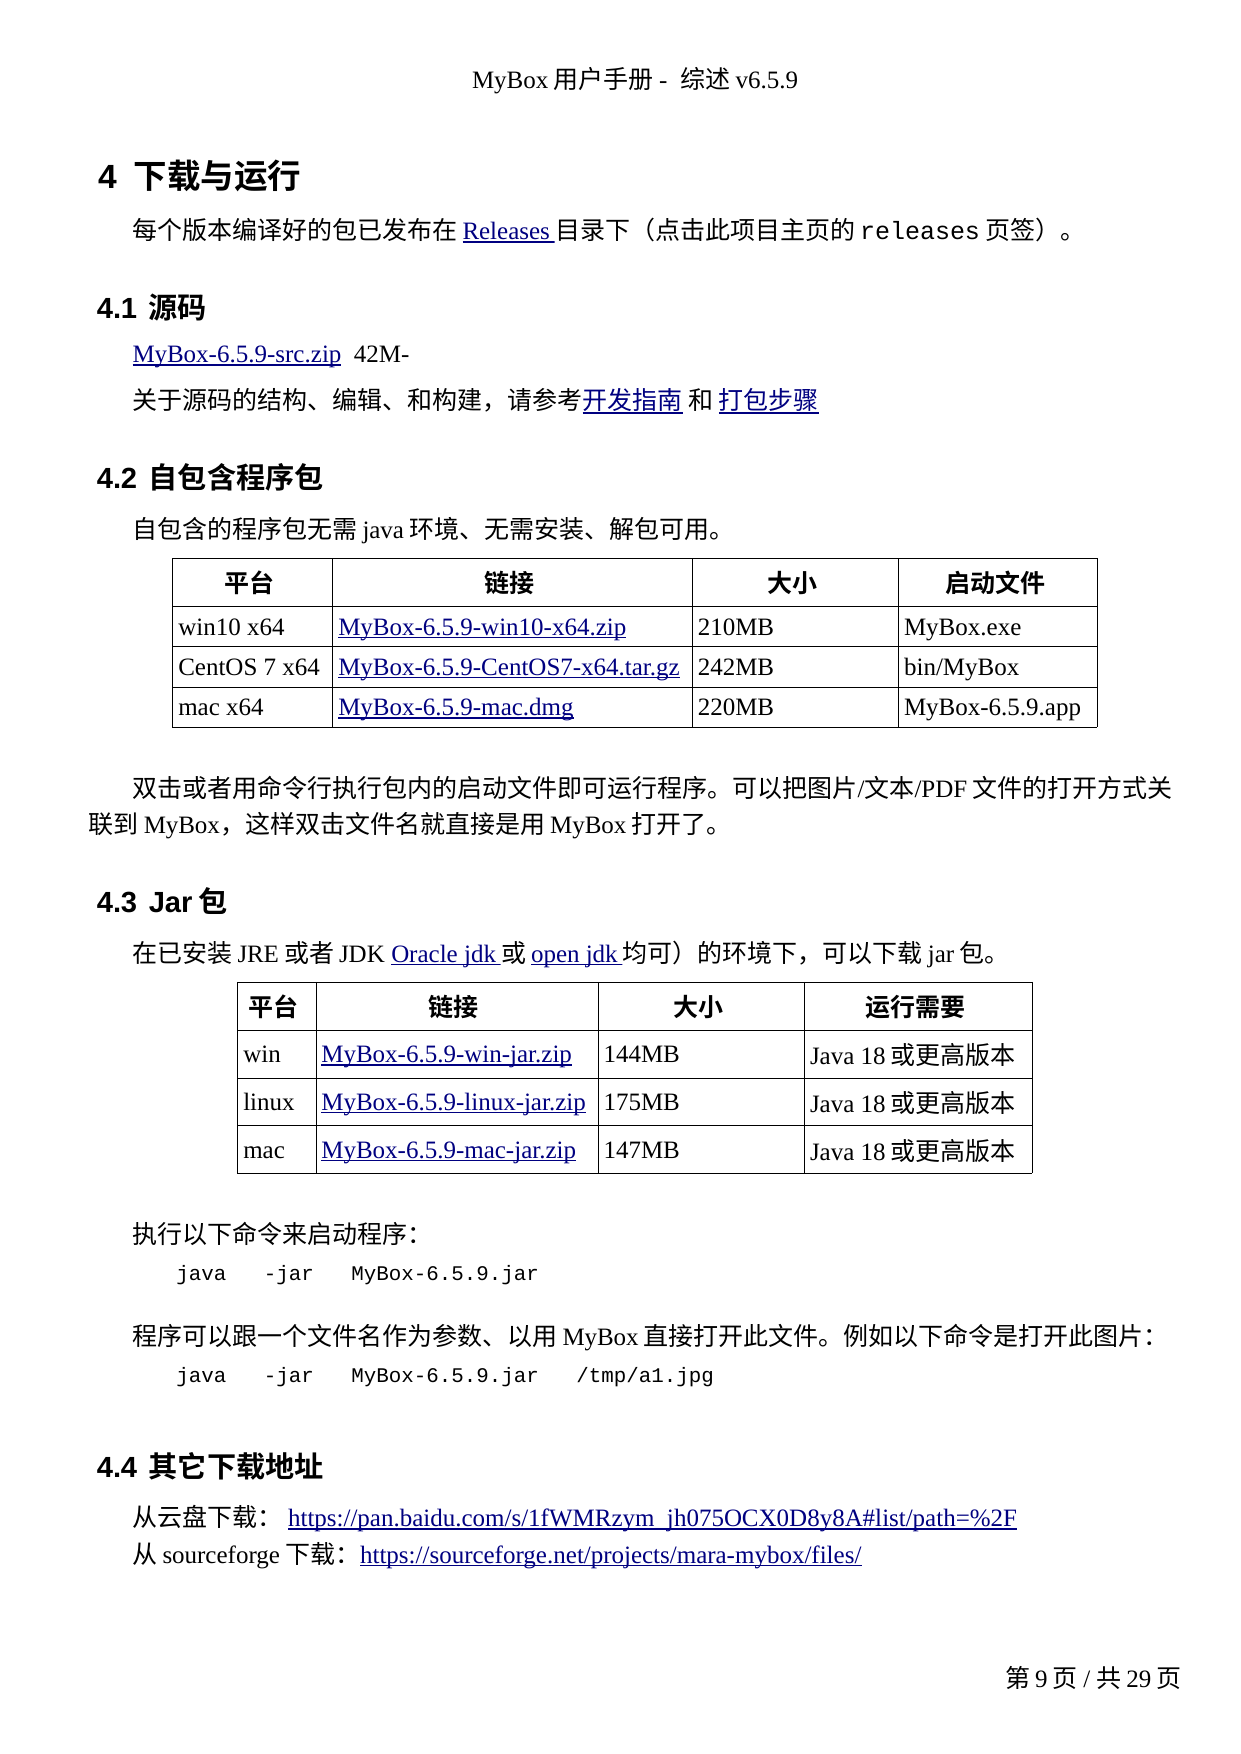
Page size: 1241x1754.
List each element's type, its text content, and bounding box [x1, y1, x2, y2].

table_header 运行需要 [805, 983, 1032, 1029]
subtitle 其它下载地址 [88, 1443, 1181, 1485]
table_cell 220MB [693, 688, 898, 727]
table_cell mac x64 [173, 688, 332, 727]
table_cell MyBox-6.5.9-CentOS7-x64.tar.gz [333, 647, 692, 687]
table_cell MyBox-6.5.9-mac.dmg [333, 688, 692, 727]
table_cell 147MB [599, 1126, 804, 1173]
text 从云盘下载： https://pan.baidu.com/s/1fWMRzym_jh075OCX0D8y8A#list/path=%2F 从sourceforge下载：https://sourceforge.net/projects/mara-mybox/files/ [88, 1498, 1181, 1570]
table_header 平台 [238, 983, 316, 1029]
table_cell CentOS 7 x64 [173, 647, 332, 687]
table_cell 144MB [599, 1031, 804, 1077]
table_header 平台 [173, 559, 332, 606]
text 关于源码的结构、编辑、和构建，请参考开发指南 和 打包步骤 [88, 381, 1181, 417]
text 在已安装JRE或者JDK Oracle jdk或open jdk均可）的环境下，可以下载jar包。 [88, 933, 1181, 969]
table_header 大小 [693, 559, 898, 606]
table_cell win10 x64 [173, 607, 332, 646]
text java -jar MyBox-6.5.9.jar /tmp/a1.jpg [88, 1365, 1181, 1389]
text java -jar MyBox-6.5.9.jar [88, 1263, 1181, 1287]
table_cell MyBox-6.5.9-mac-jar.zip [317, 1126, 598, 1173]
text 每个版本编译好的包已发布在Releases目录下（点击此项目主页的releases页签）。 [88, 211, 1181, 247]
table_header 大小 [599, 983, 804, 1029]
table_cell Java 18或更高版本 [805, 1031, 1032, 1077]
text 程序可以跟一个文件名作为参数、以用MyBox直接打开此文件。例如以下命令是打开此图片： [88, 1316, 1181, 1352]
text 自包含的程序包无需java环境、无需安装、解包可用。 [88, 509, 1181, 546]
text MyBox-6.5.9-src.zip 42M- [88, 339, 1181, 368]
table_cell 210MB [693, 607, 898, 646]
table_cell Java 18或更高版本 [805, 1079, 1032, 1125]
table_cell linux [238, 1079, 316, 1125]
subtitle 自包含程序包 [88, 454, 1181, 497]
subtitle Jar包 [88, 878, 1181, 921]
table_cell Java 18或更高版本 [805, 1126, 1032, 1173]
table_header 链接 [333, 559, 692, 606]
table_cell MyBox-6.5.9-win10-x64.zip [333, 607, 692, 646]
table_header 启动文件 [899, 559, 1097, 606]
table_header 链接 [317, 983, 598, 1029]
table_cell 175MB [599, 1079, 804, 1125]
table_cell bin/MyBox [899, 647, 1097, 687]
table_cell MyBox-6.5.9.app [899, 688, 1097, 727]
table_cell win [238, 1031, 316, 1077]
table_cell MyBox.exe [899, 607, 1097, 646]
text 双击或者用命令行执行包内的启动文件即可运行程序。可以把图片/文本/PDF文件的打开方式关联到MyBox，这样双击文件名就直接是用MyBox打开了。 [88, 768, 1181, 841]
table_cell MyBox-6.5.9-win-jar.zip [317, 1031, 598, 1077]
text 执行以下命令来启动程序： [88, 1214, 1181, 1251]
subtitle 下载与运行 [88, 150, 1181, 198]
table_cell 242MB [693, 647, 898, 687]
subtitle 源码 [88, 285, 1181, 327]
table_cell mac [238, 1126, 316, 1173]
table_cell MyBox-6.5.9-linux-jar.zip [317, 1079, 598, 1125]
